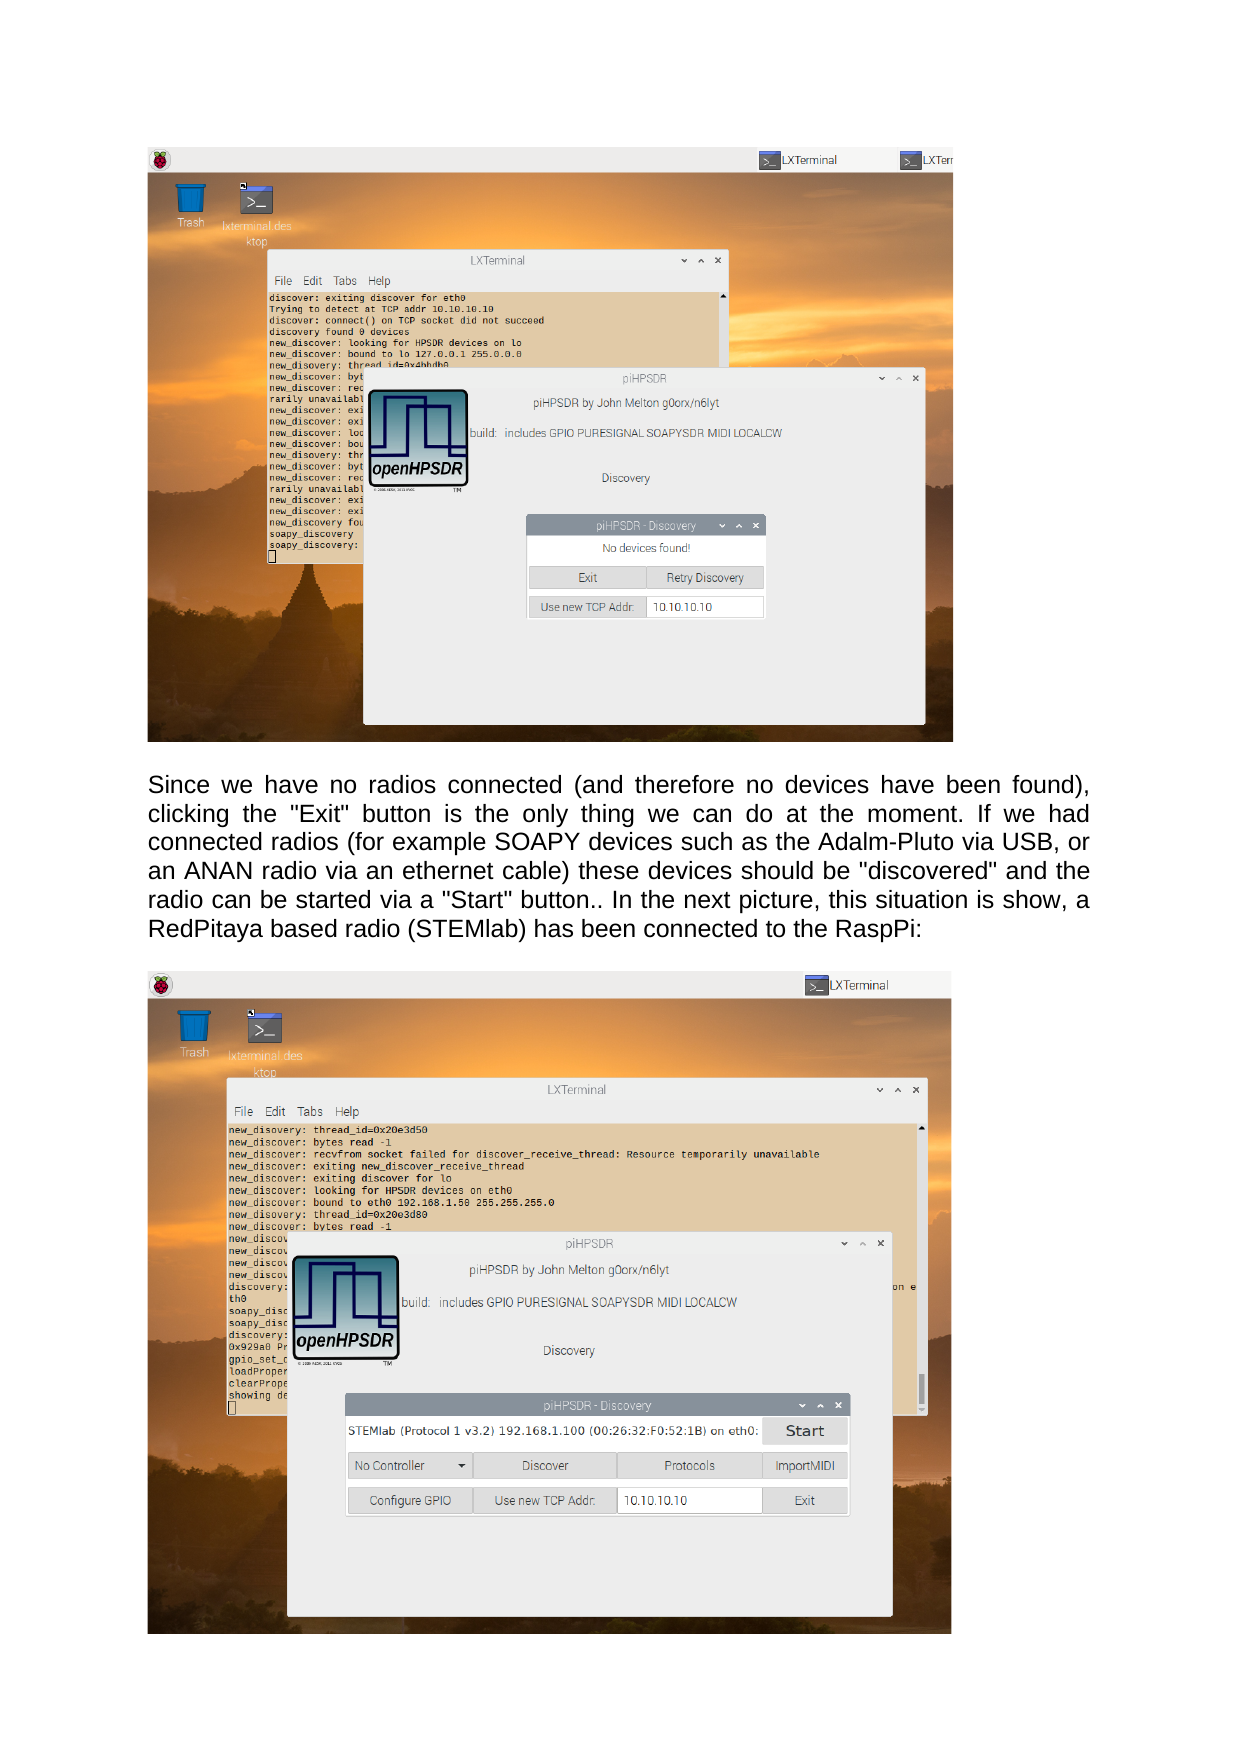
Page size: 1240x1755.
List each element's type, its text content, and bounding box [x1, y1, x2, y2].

text Since we have no radios connected (and therefore no devices have been found), clicking the "Exit" button is the only thing we can do at the moment. If we had connected radios (for example SOAPY devices such as the Adalm-Pluto via USB, or an ANAN radio via an ethernet cable) these devices should be "discovered" and the radio can be started via a "Start" button.. In the next picture, this situation is show, a RedPitaya based radio (STEMlab) has been connected to the RaspPi: [148, 770, 1092, 942]
